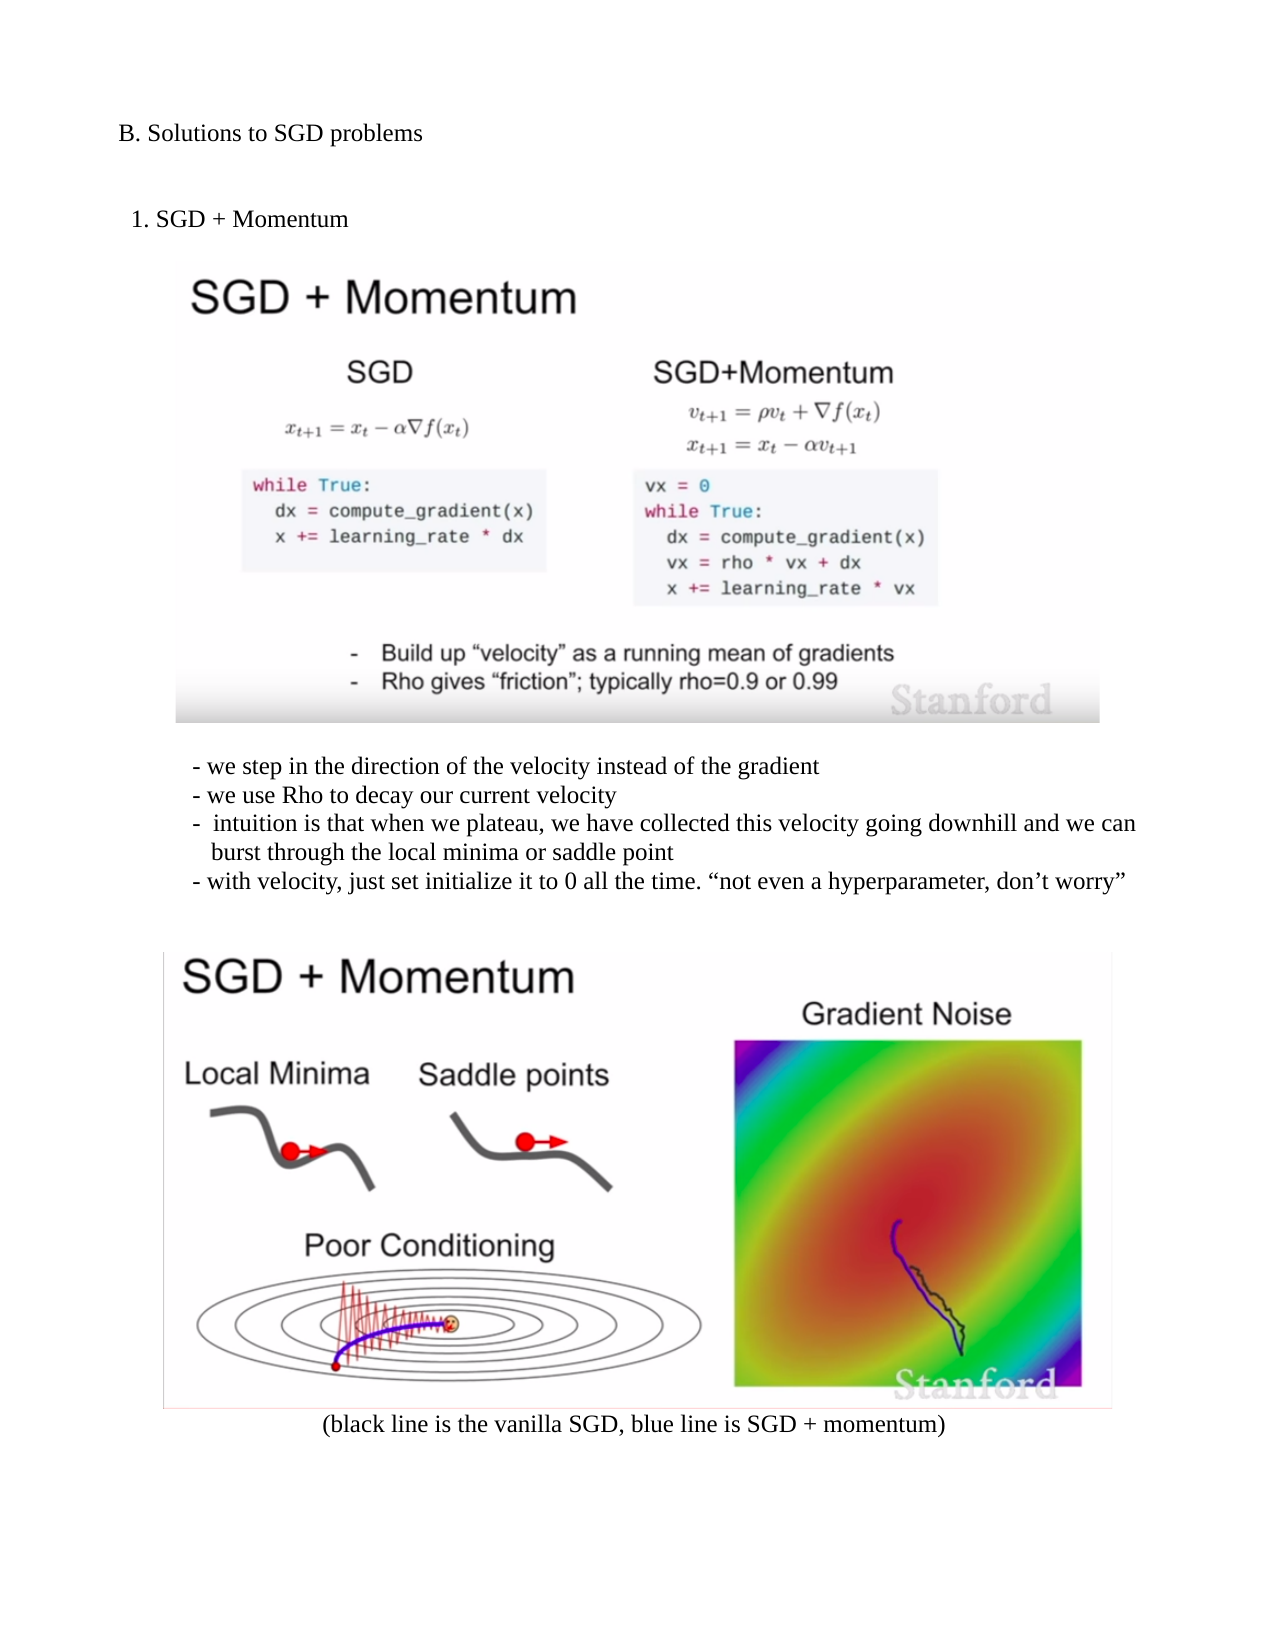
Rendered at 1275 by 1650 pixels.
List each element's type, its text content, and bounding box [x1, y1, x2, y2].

text - with velocity, just set initialize it to 0 all the time. “not even a hyperparameter, don’t worry” [118, 866, 1157, 895]
text (black line is the vanilla SGD, blue line is SGD + momentum) [118, 952, 1157, 1438]
text B. Solutions to SGD problems [118, 118, 1157, 147]
text - we step in the direction of the velocity instead of the gradient [118, 751, 1157, 780]
text - intuition is that when we plateau, we have collected this velocity going downhill and we can burst through the local minima or saddle point [118, 808, 1157, 866]
text 1. SGD + Momentum [118, 204, 1157, 233]
picture [163, 952, 1113, 1409]
picture [175, 261, 1100, 723]
text - we use Rho to decay our current velocity [118, 780, 1157, 808]
